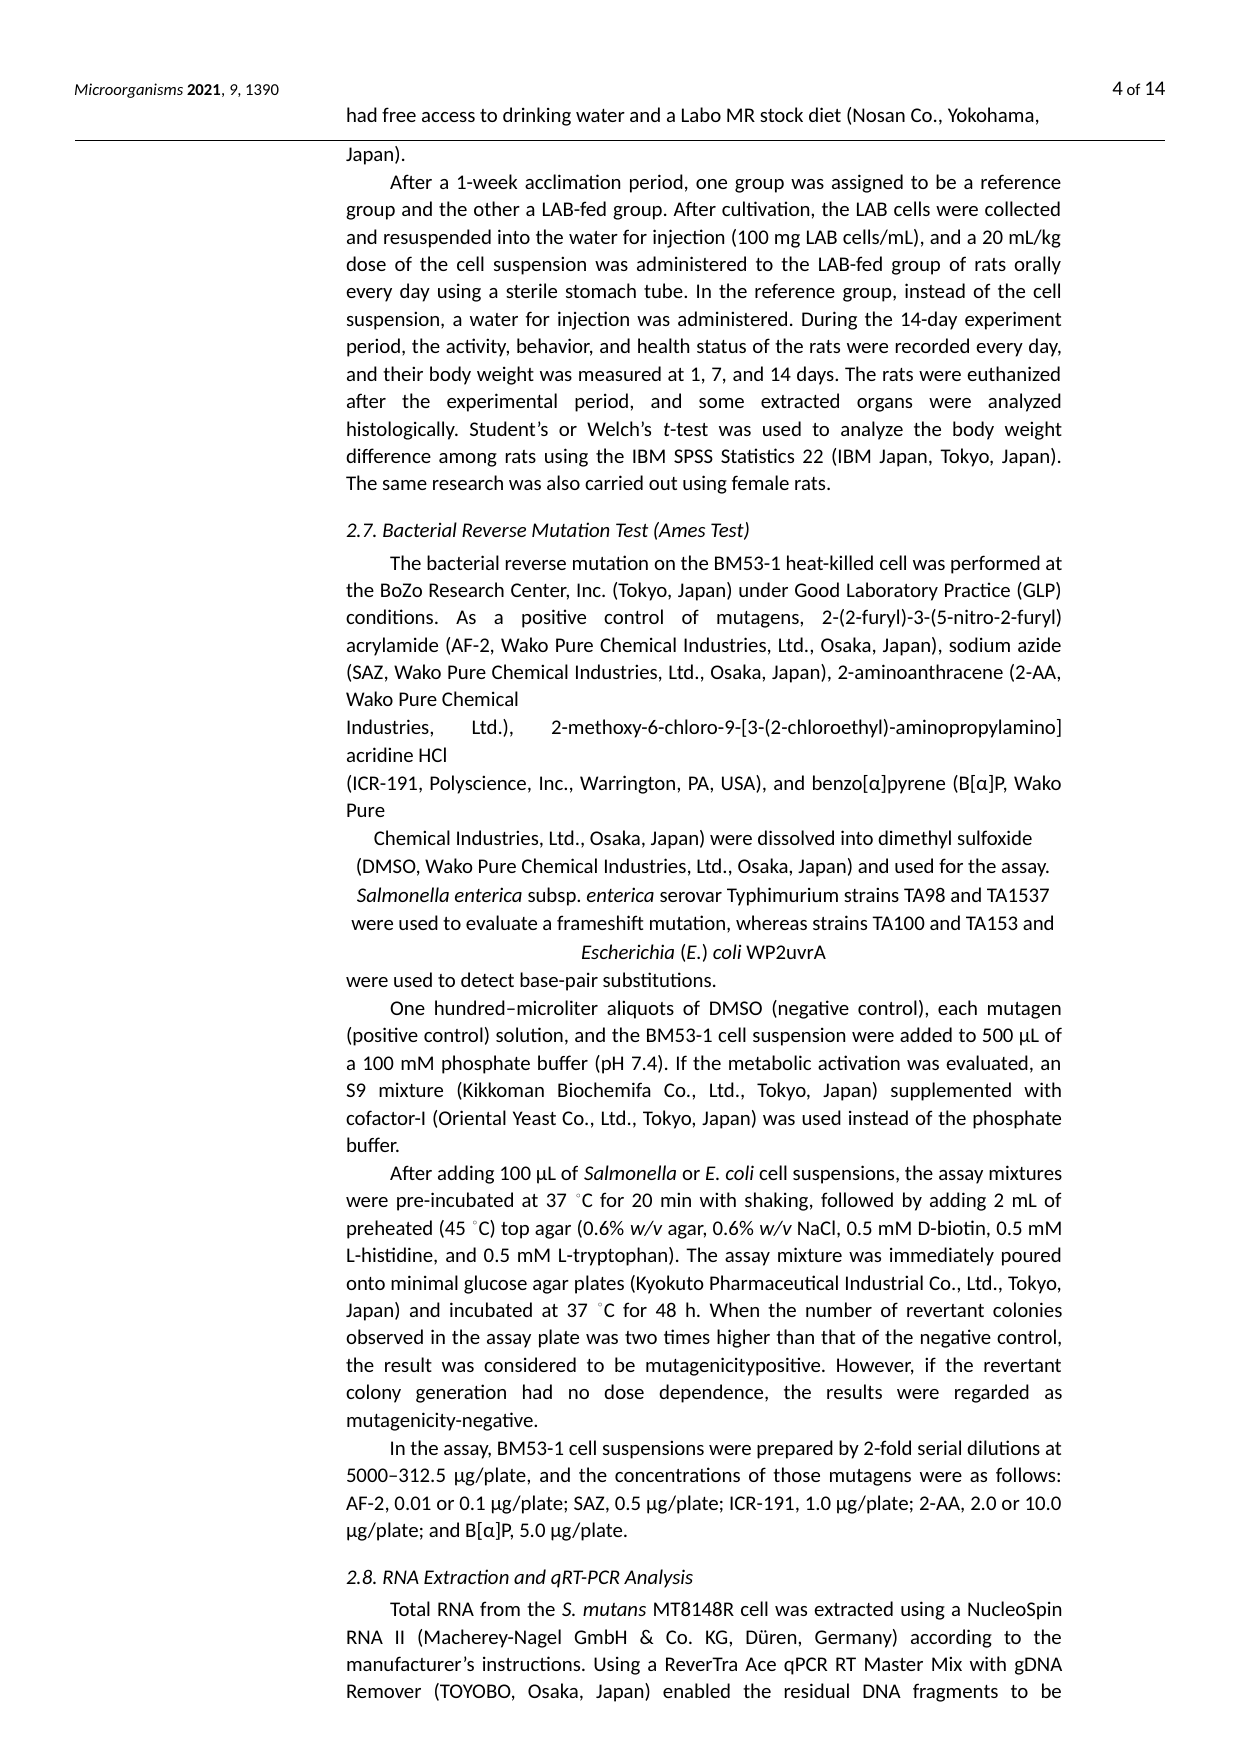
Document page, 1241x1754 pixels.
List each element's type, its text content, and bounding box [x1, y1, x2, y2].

text Chemical Industries, Ltd., Osaka, Japan) were dissolved into dimethyl sulfoxide (DMSO, Wako Pure Chemical Industries, Ltd., Osaka, Japan) and used for the assay. Salmonella enterica subsp. enterica serovar Typhimurium strains TA98 and TA1537 were used to evaluate a frameshift mutation, whereas strains TA100 and TA153 and Escherichia (E.) coli WP2uvrA [342, 825, 1064, 964]
text (ICR-191, Polyscience, Inc., Warrington, PA, USA), and benzo[α]pyrene (B[α]P, Wako Pure [346, 770, 1063, 823]
text Industries, Ltd.), 2-methoxy-6-chloro-9-[3-(2-chloroethyl)-aminopropylamino] acridine HCl [346, 714, 1063, 767]
text After adding 100 µL of Salmonella or E. coli cell suspensions, the assay mixtures were pre-incubated at 37 ◦C for 20 min with shaking, followed by adding 2 mL of preheated (45 ◦C) top agar (0.6% w/v agar, 0.6% w/v NaCl, 0.5 mM D-biotin, 0.5 mM L-histidine, and 0.5 mM L-tryptophan). The assay mixture was immediately poured onto minimal glucose agar plates (Kyokuto Pharmaceutical Industrial Co., Ltd., Tokyo, Japan) and incubated at 37 ◦C for 48 h. When the number of revertant colonies observed in the assay plate was two times higher than that of the negative control, the result was considered to be mutagenicitypositive. However, if the revertant colony generation had no dose dependence, the results were regarded as mutagenicity-negative. [346, 1160, 1063, 1432]
text The bacterial reverse mutation on the BM53-1 heat-killed cell was performed at the BoZo Research Center, Inc. (Tokyo, Japan) under Good Laboratory Practice (GLP) conditions. As a positive control of mutagens, 2-(2-furyl)-3-(5-nitro-2-furyl) acrylamide (AF-2, Wako Pure Chemical Industries, Ltd., Osaka, Japan), sodium azide (SAZ, Wako Pure Chemical Industries, Ltd., Osaka, Japan), 2-aminoanthracene (2-AA, Wako Pure Chemical [346, 550, 1063, 712]
text had free access to drinking water and a Labo MR stock diet (Nosan Co., Yokohama, Japan). [346, 102, 1064, 167]
subtitle 2.7. Bacterial Reverse Mutation Test (Ames Test) [346, 517, 1064, 543]
text 5000–312.5 µg/plate, and the concentrations of those mutagens were as follows: AF-2, 0.01 or 0.1 µg/plate; SAZ, 0.5 µg/plate; ICR-191, 1.0 µg/plate; 2-AA, 2.0 or 10.0 µg/plate; and B[α]P, 5.0 µg/plate. [346, 1462, 1063, 1543]
text In the assay, BM53-1 cell suspensions were prepared by 2-fold serial dilutions at [74, 1435, 1062, 1460]
subtitle 2.8. RNA Extraction and qRT-PCR Analysis [346, 1564, 1064, 1589]
text Total RNA from the S. mutans MT8148R cell was extracted using a NucleoSpin RNA II (Macherey-Nagel GmbH & Co. KG, Düren, Germany) according to the manufacturer’s instructions. Using a ReverTra Ace qPCR RT Master Mix with gDNA Remover (TOYOBO, Osaka, Japan) enabled the residual DNA fragments to be [346, 1597, 1063, 1704]
text One hundred–microliter aliquots of DMSO (negative control), each mutagen (positive control) solution, and the BM53-1 cell suspension were added to 500 µL of a 100 mM phosphate buffer (pH 7.4). If the metabolic activation was evaluated, an S9 mixture (Kikkoman Biochemifa Co., Ltd., Tokyo, Japan) supplemented with cofactor-I (Oriental Yeast Co., Ltd., Tokyo, Japan) was used instead of the phosphate buffer. [346, 995, 1063, 1158]
text After a 1-week acclimation period, one group was assigned to be a reference group and the other a LAB-fed group. After cultivation, the LAB cells were collected and resuspended into the water for injection (100 mg LAB cells/mL), and a 20 mL/kg dose of the cell suspension was administered to the LAB-fed group of rats orally every day using a sterile stomach tube. In the reference group, instead of the cell suspension, a water for injection was administered. During the 14-day experiment period, the activity, behavior, and health status of the rats were recorded every day, and their body weight was measured at 1, 7, and 14 days. The rats were euthanized after the experimental period, and some extracted organs were analyzed histologically. Student’s or Welch’s t-test was used to analyze the body weight difference among rats using the IBM SPSS Statistics 22 (IBM Japan, Tokyo, Japan). The same research was also carried out using female rats. [346, 169, 1063, 496]
text were used to detect base-pair substitutions. [346, 967, 1063, 993]
